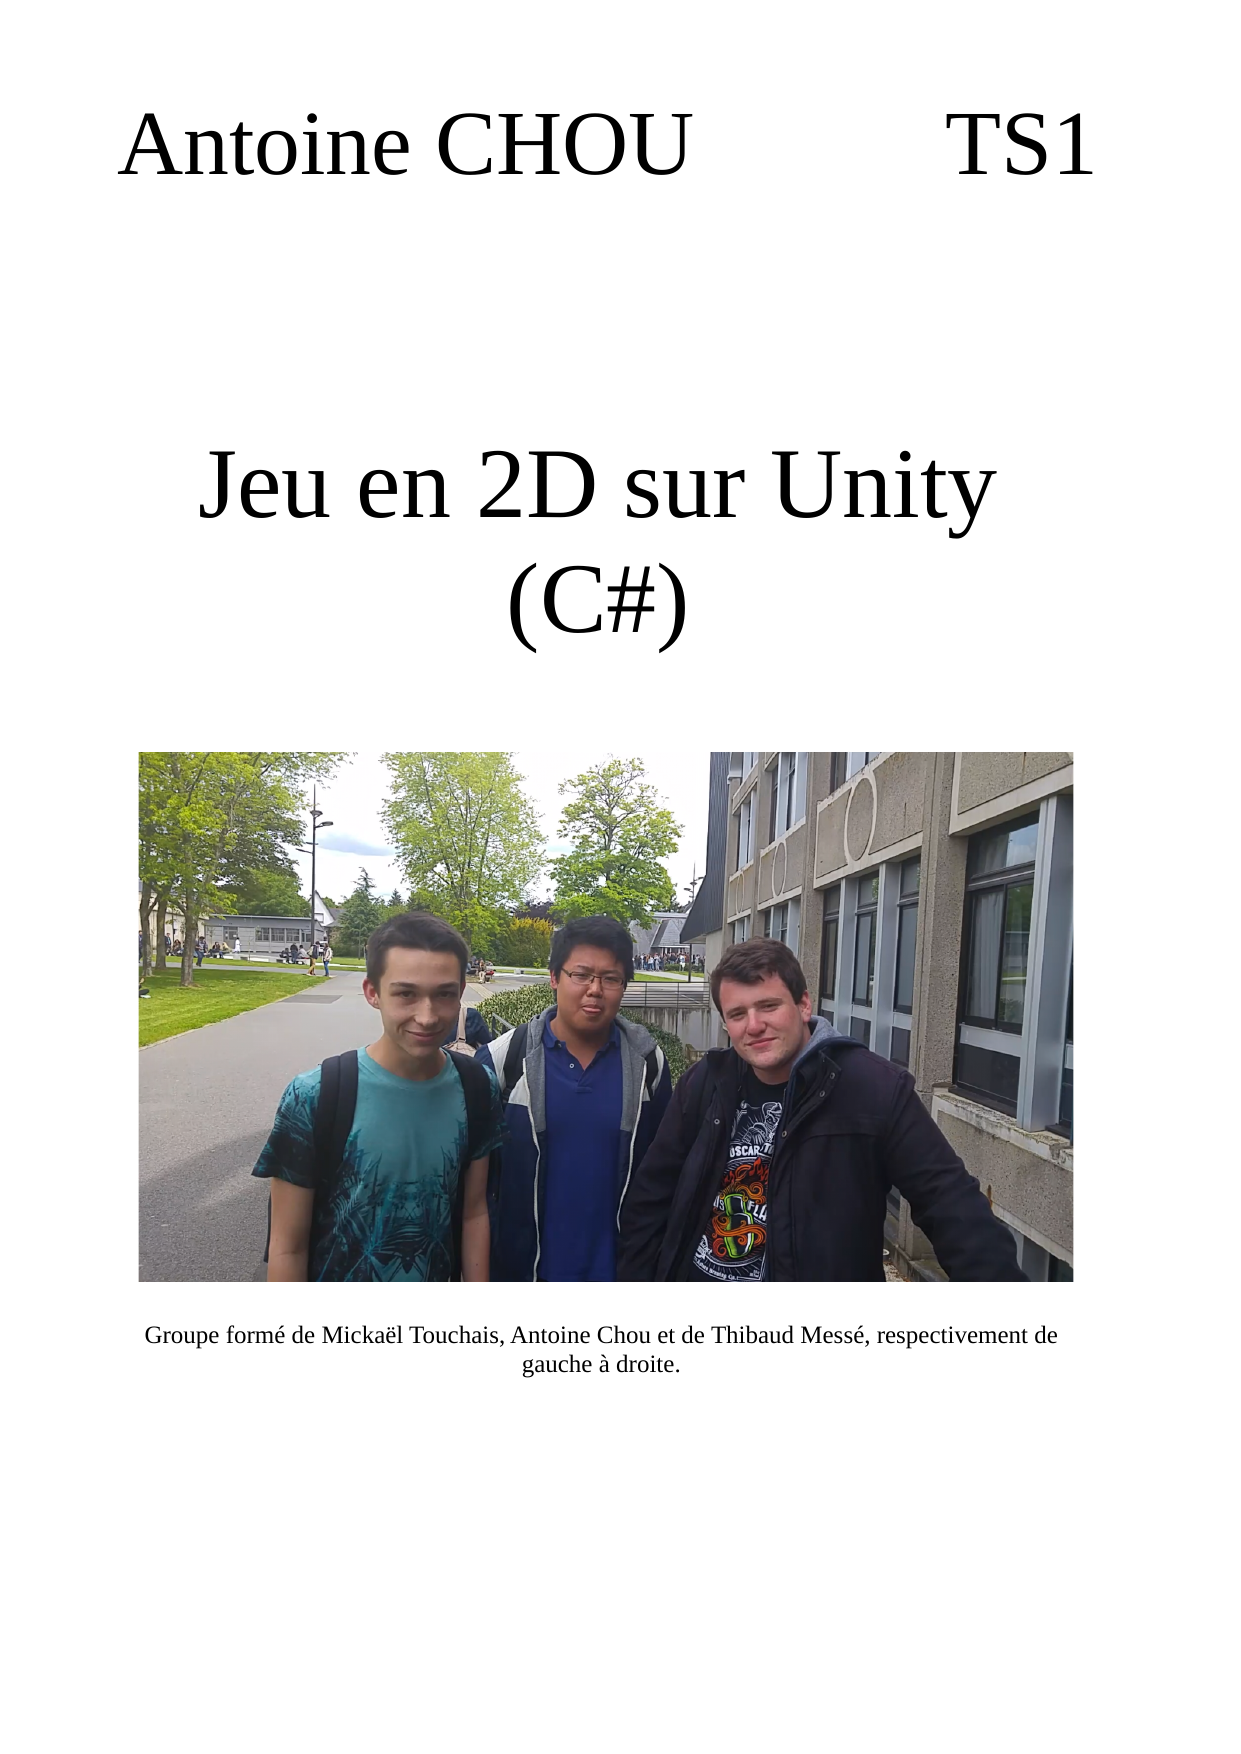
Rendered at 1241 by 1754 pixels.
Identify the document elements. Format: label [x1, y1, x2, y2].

picture [138, 752, 1074, 1282]
